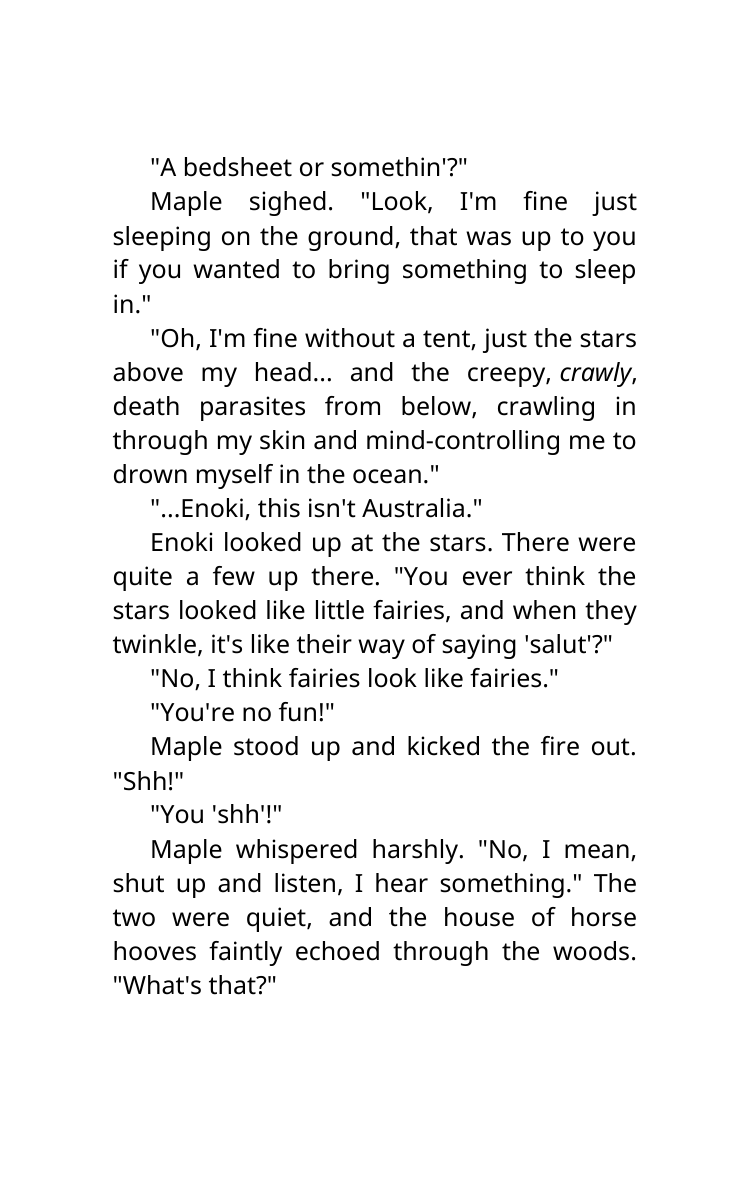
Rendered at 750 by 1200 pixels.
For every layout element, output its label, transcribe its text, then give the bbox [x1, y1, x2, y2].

text Maple stood up and kicked the fire out. "Shh!" [112, 729, 637, 797]
text Maple sighed. "Look, I'm fine just sleeping on the ground, that was up to you if you wanted to bring something to sleep in." [112, 184, 637, 320]
text "...Enoki, this isn't Australia." [112, 491, 637, 525]
text "You 'shh'!" [112, 797, 637, 831]
text "Oh, I'm fine without a tent, just the stars above my head... and the creepy, crawly, death parasites from below, crawling in through my skin and mind-controlling me to drown myself in the ocean." [112, 320, 637, 491]
text "You're no fun!" [112, 695, 637, 729]
text Maple whispered harshly. "No, I mean, shut up and listen, I hear something." The two were quiet, and the house of horse hooves faintly echoed through the woods. "What's that?" [112, 831, 637, 1002]
text "A bedsheet or somethin'?" [112, 150, 637, 184]
text Enoki looked up at the stars. There were quite a few up there. "You ever think the stars looked like little fairies, and when they twinkle, it's like their way of saying 'salut'?" [112, 525, 637, 661]
text "No, I think fairies look like fairies." [112, 661, 637, 695]
